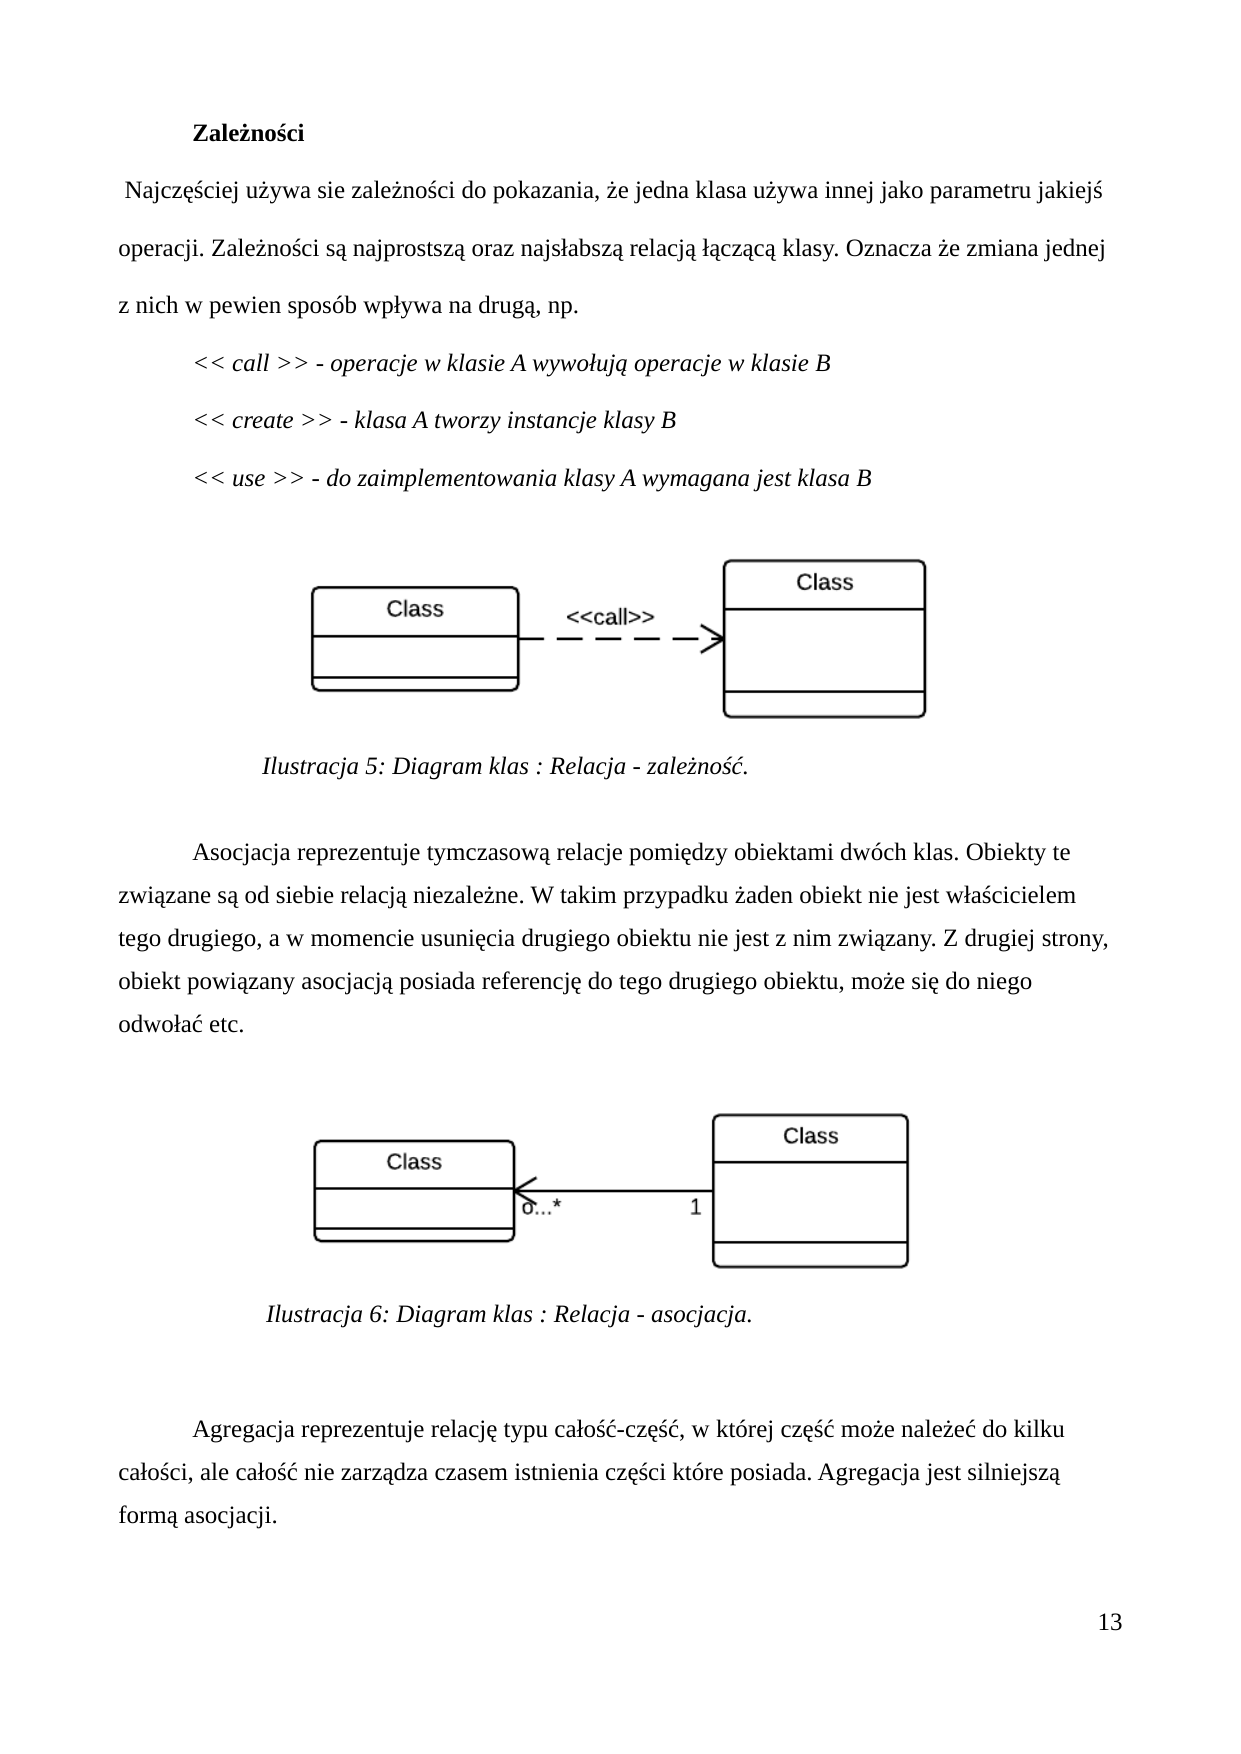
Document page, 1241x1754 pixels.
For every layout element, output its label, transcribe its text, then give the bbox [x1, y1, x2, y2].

text Ilustracja 5: Diagram klas : Relacja - zależność. [262, 751, 978, 779]
text << use >> - do zaimplementowania klasy A wymagana jest klasa B [118, 463, 1122, 492]
picture [265, 1091, 960, 1300]
text Agregacja reprezentuje relację typu całość-część, w której część może należeć do kilku całości, ale całość nie zarządza czasem istnienia części które posiada. Agregacja jest silniejszą formą asocjacji. [118, 1414, 1122, 1529]
text Ilustracja 6: Diagram klas : Relacja - asocjacja. [266, 1300, 960, 1328]
text << call >> - operacje w klasie A wywołują operacje w klasie B [118, 348, 1122, 377]
text Najczęściej używa sie zależności do pokazania, że jedna klasa używa innej jako parametru jakiejś operacji. Zależności są najprostszą oraz najsłabszą relacją łączącą klasy. Oznacza że zmiana jednej z nich w pewien sposób wpływa na drugą, np. [118, 176, 1122, 319]
text << create >> - klasa A tworzy instancje klasy B [118, 406, 1122, 434]
text Asocjacja reprezentuje tymczasową relacje pomiędzy obiektami dwóch klas. Obiekty te związane są od siebie relacją niezależne. W takim przypadku żaden obiekt nie jest właścicielem tego drugiego, a w momencie usunięcia drugiego obiektu nie jest z nim związany. Z drugiej strony, obiekt powiązany asocjacją posiada referencję do tego drugiego obiektu, może się do niego odwołać etc. [118, 837, 1122, 1038]
picture [261, 536, 979, 751]
text Zależności [118, 118, 1122, 147]
